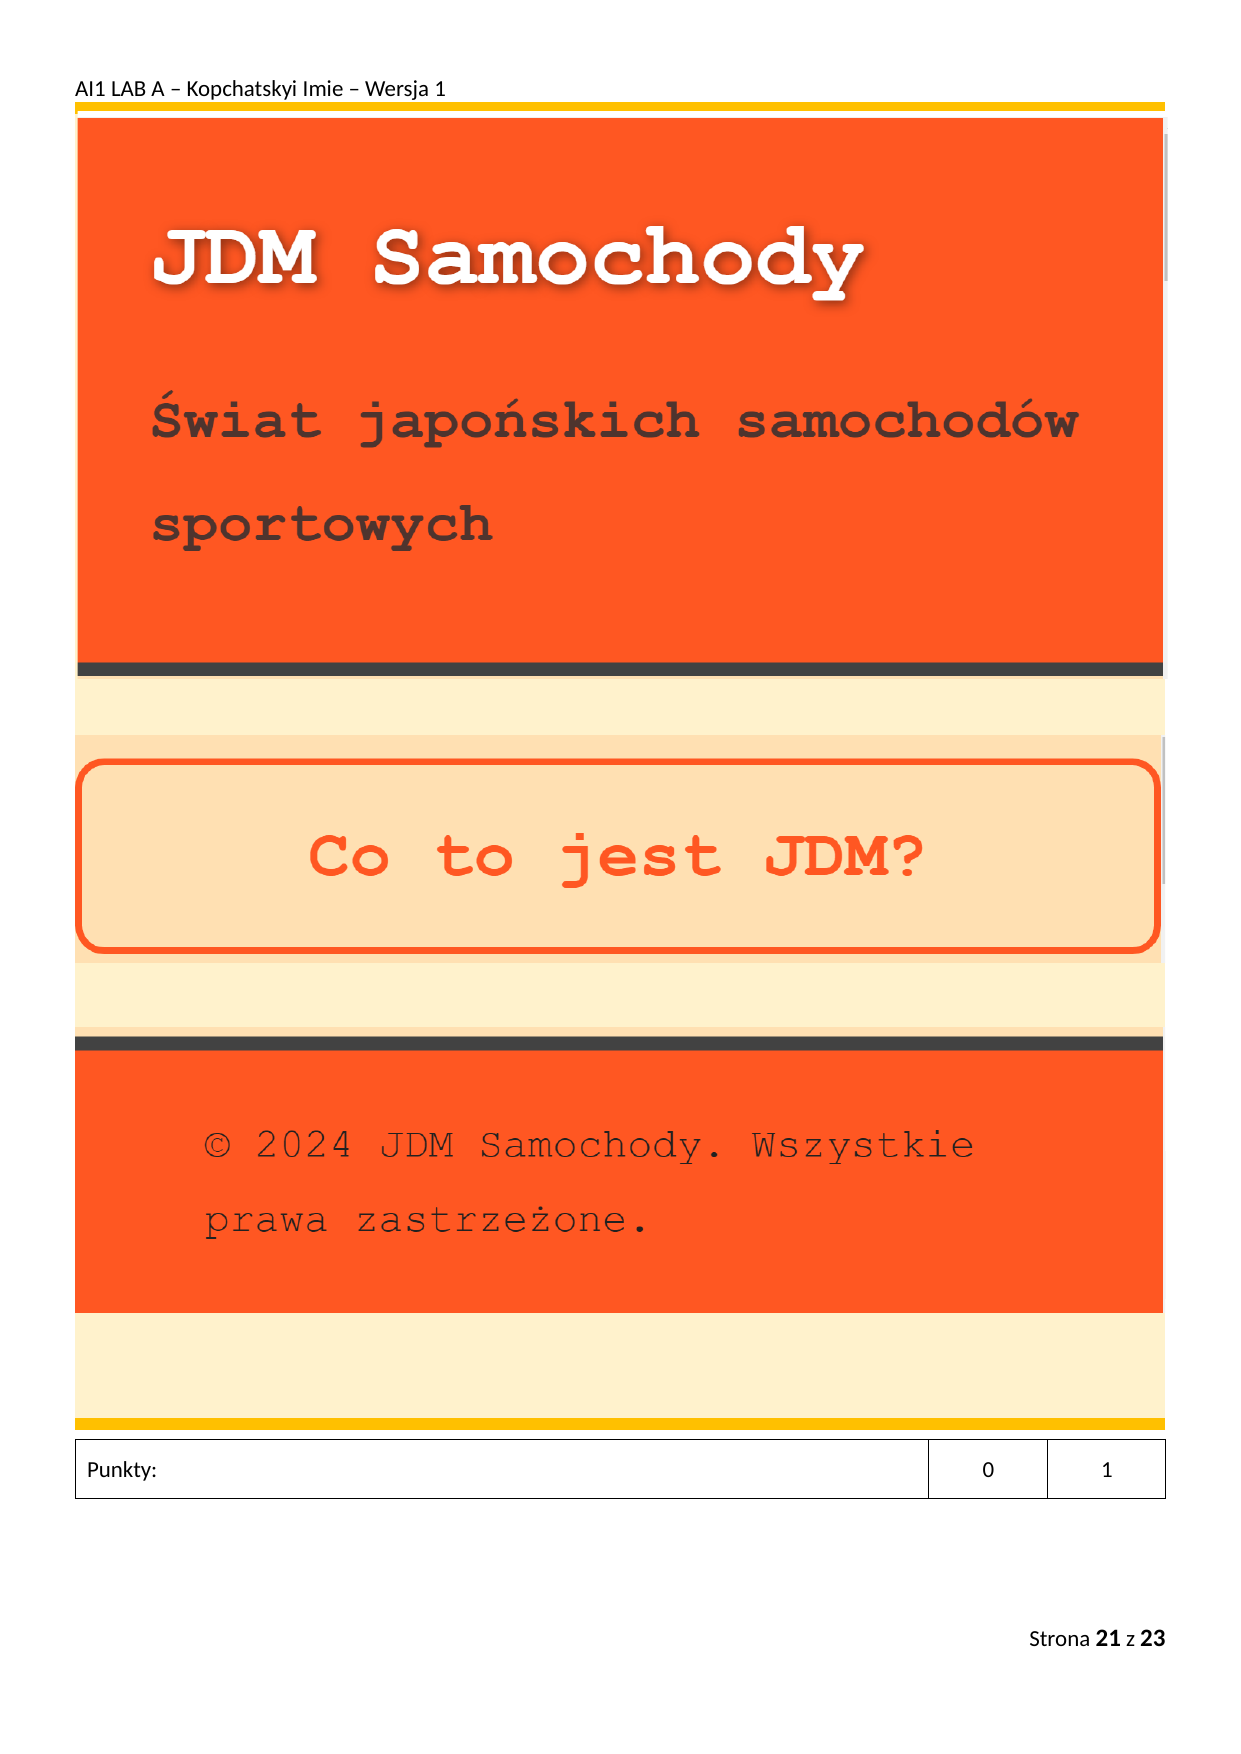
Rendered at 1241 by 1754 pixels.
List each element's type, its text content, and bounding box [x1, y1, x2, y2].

picture [77, 111, 1168, 679]
table_header Punkty: [76, 1440, 928, 1498]
table_header 1 [1048, 1440, 1165, 1498]
table_header 0 [929, 1440, 1047, 1498]
picture [75, 735, 1166, 963]
picture [75, 1027, 1166, 1313]
